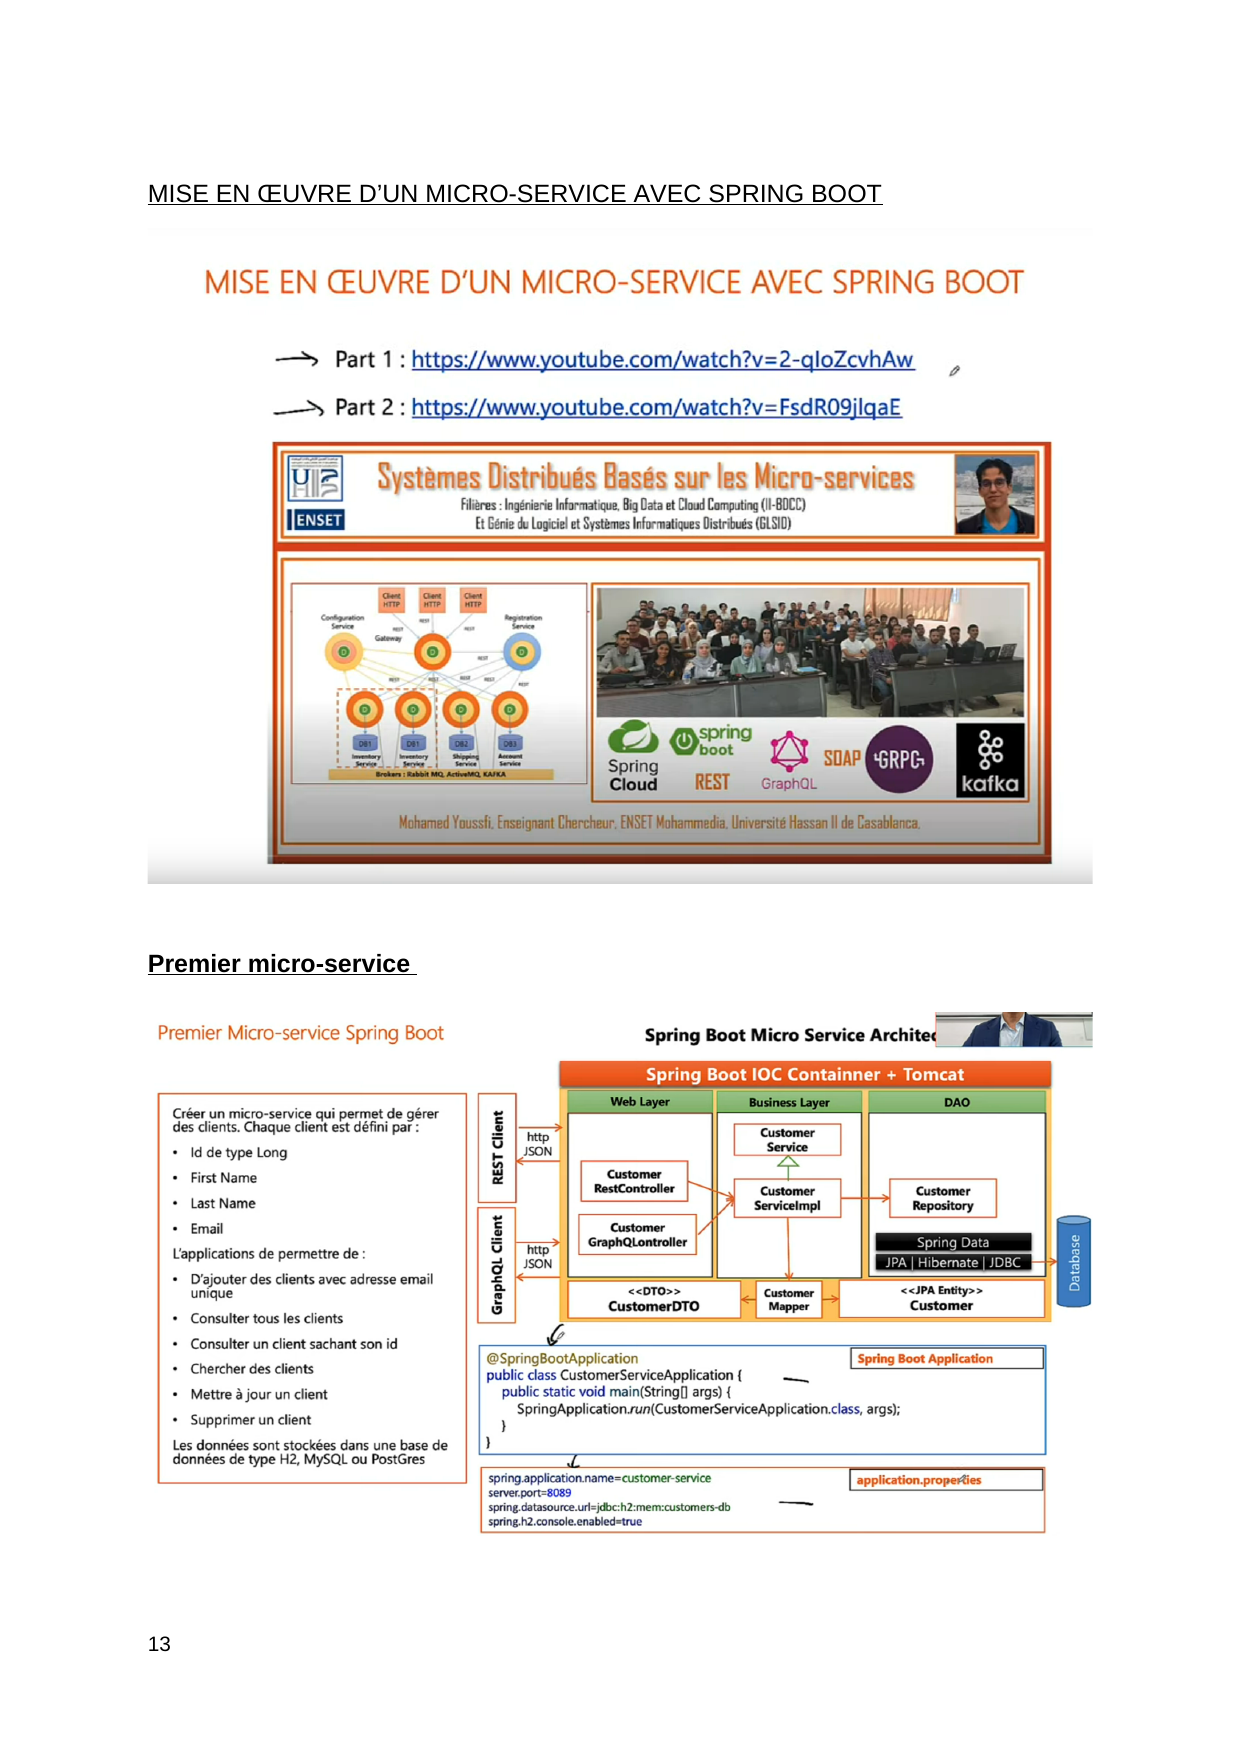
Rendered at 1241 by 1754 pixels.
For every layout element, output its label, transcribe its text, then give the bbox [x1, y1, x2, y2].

picture [147, 228, 1093, 884]
subtitle Mise en œuvre d’un micro-service avec Spring Boot [148, 179, 1093, 208]
subtitle Premier micro-service [148, 949, 1093, 978]
picture [147, 1012, 1093, 1536]
